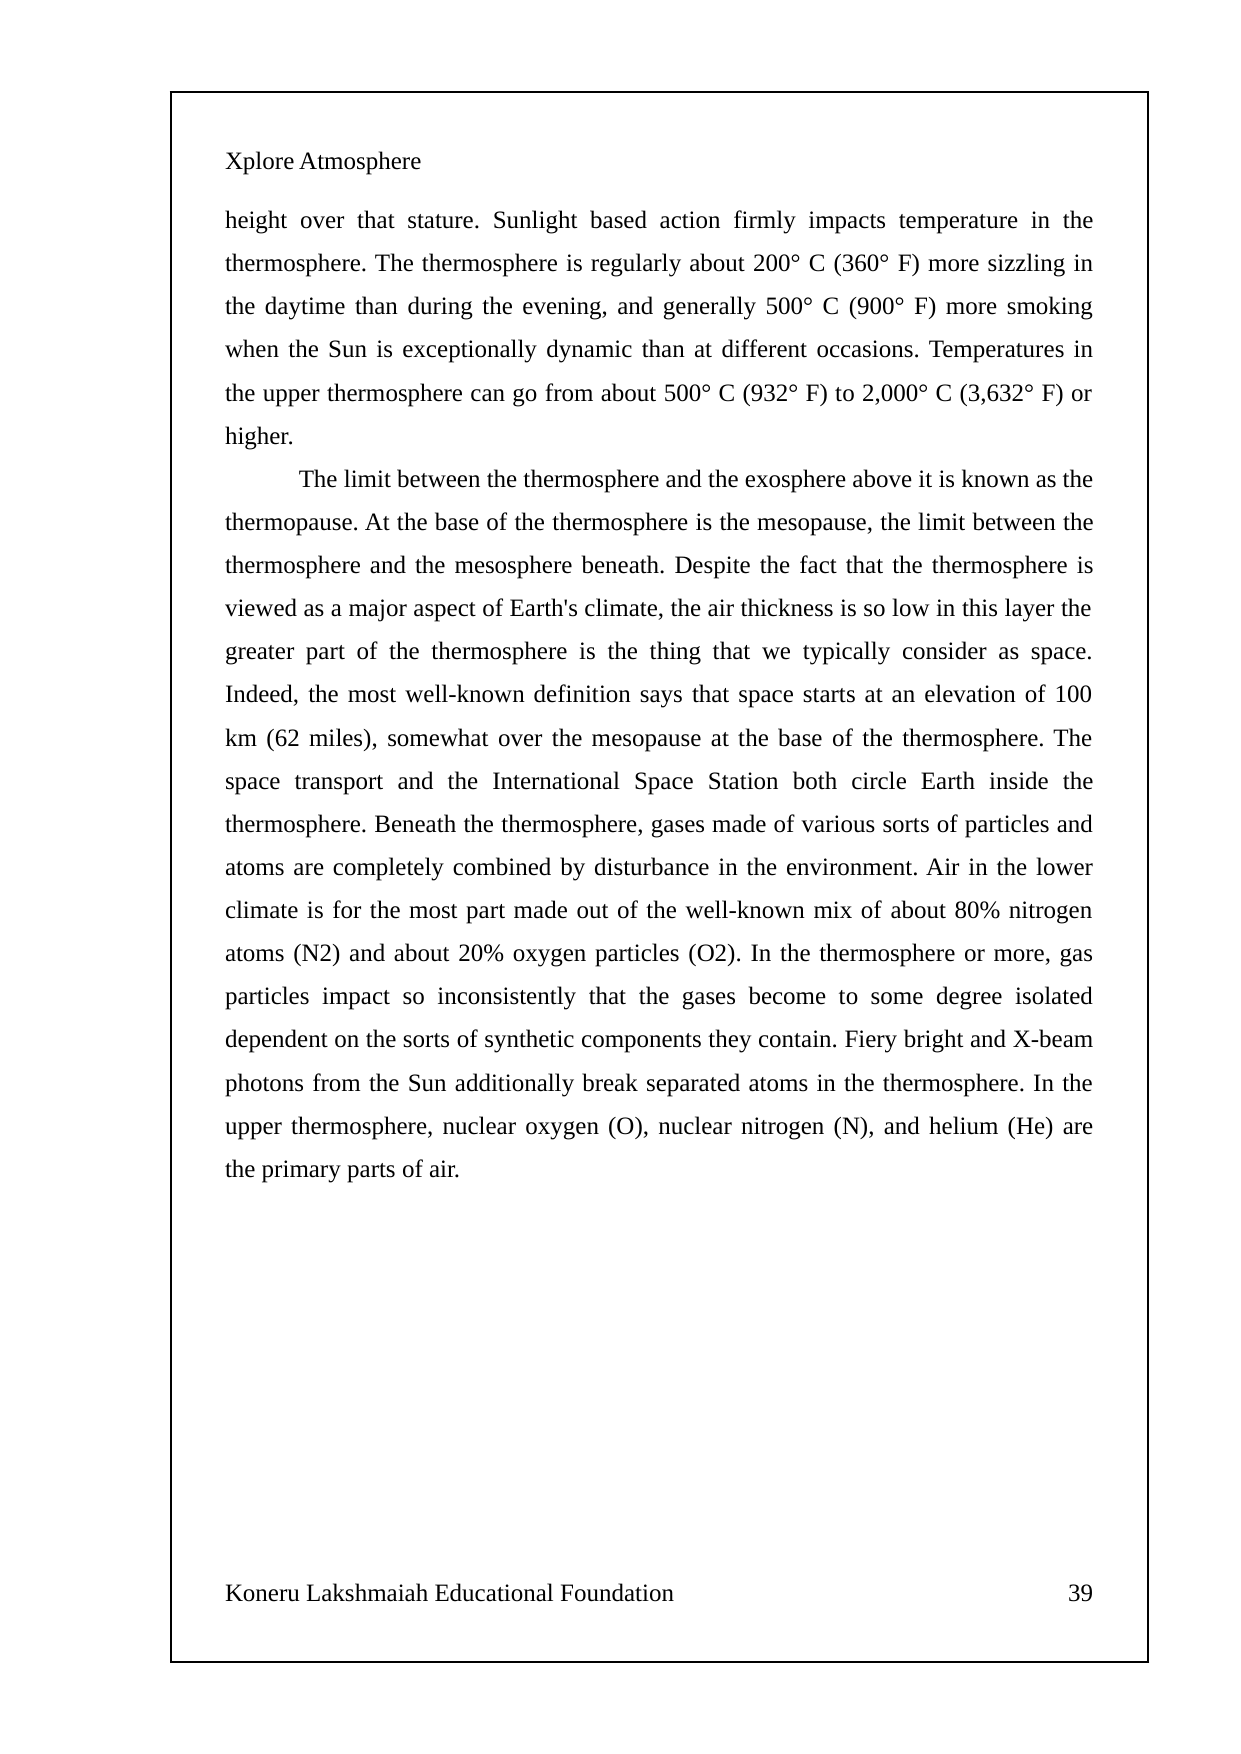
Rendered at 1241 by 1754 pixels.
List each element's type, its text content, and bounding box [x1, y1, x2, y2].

text The limit between the thermosphere and the exosphere above it is known as the thermopause. At the base of the thermosphere is the mesopause, the limit between the thermosphere and the mesosphere beneath. Despite the fact that the thermosphere is viewed as a major aspect of Earth's climate, the air thickness is so low in this layer the greater part of the thermosphere is the thing that we typically consider as space. Indeed, the most well-known definition says that space starts at an elevation of 100 km (62 miles), somewhat over the mesopause at the base of the thermosphere. The space transport and the International Space Station both circle Earth inside the thermosphere. Beneath the thermosphere, gases made of various sorts of particles and atoms are completely combined by disturbance in the environment. Air in the lower climate is for the most part made out of the well-known mix of about 80% nitrogen atoms (N2) and about 20% oxygen particles (O2). In the thermosphere or more, gas particles impact so inconsistently that the gases become to some degree isolated dependent on the sorts of synthetic components they contain. Fiery bright and X-beam photons from the Sun additionally break separated atoms in the thermosphere. In the upper thermosphere, nuclear oxygen (O), nuclear nitrogen (N), and helium (He) are the primary parts of air. [225, 464, 1094, 1183]
text height over that stature. Sunlight based action firmly impacts temperature in the thermosphere. The thermosphere is regularly about 200° C (360° F) more sizzling in the daytime than during the evening, and generally 500° C (900° F) more smoking when the Sun is exceptionally dynamic than at different occasions. Temperatures in the upper thermosphere can go from about 500° C (932° F) to 2,000° C (3,632° F) or higher. [225, 205, 1094, 449]
